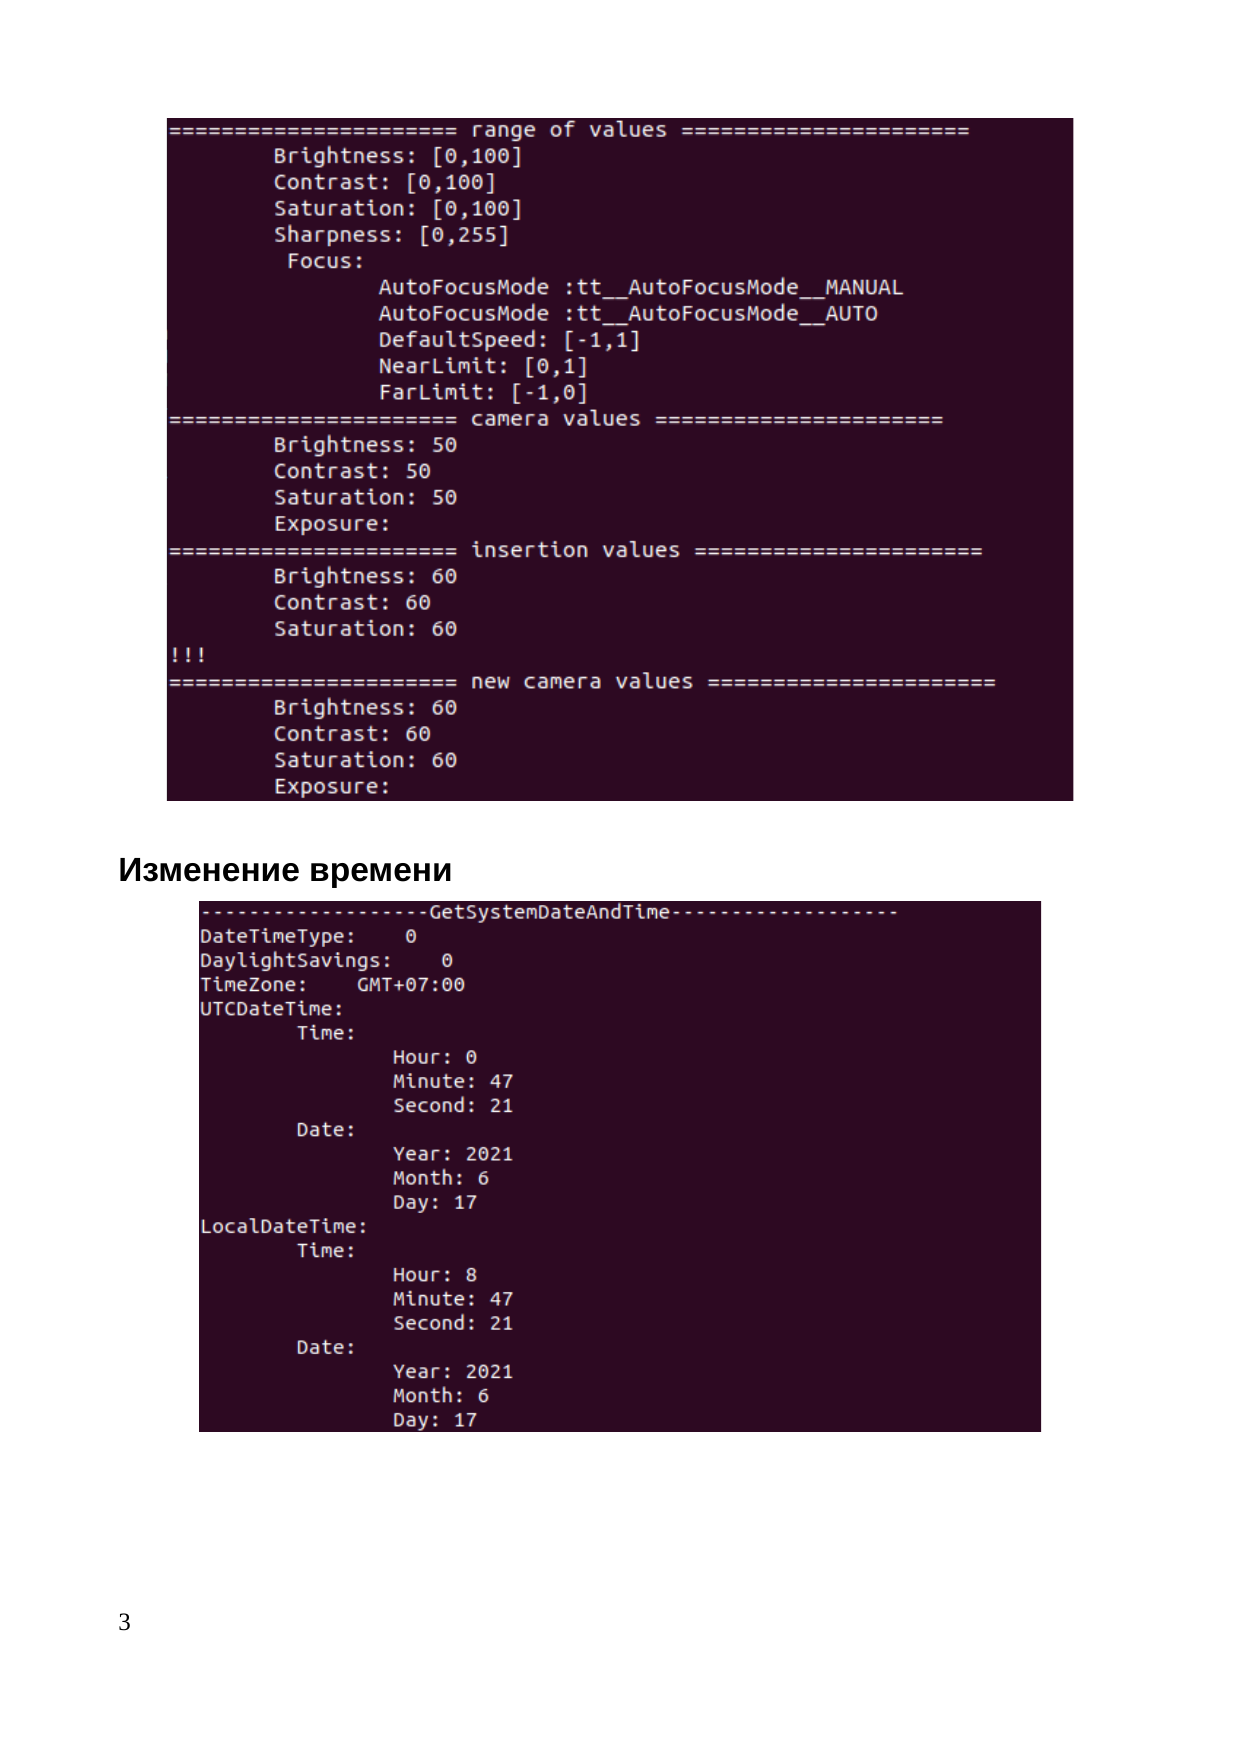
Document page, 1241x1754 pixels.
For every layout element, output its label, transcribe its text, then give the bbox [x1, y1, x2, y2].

subtitle Изменение времени [118, 850, 1122, 888]
picture [166, 118, 1074, 801]
picture [199, 901, 1042, 1432]
